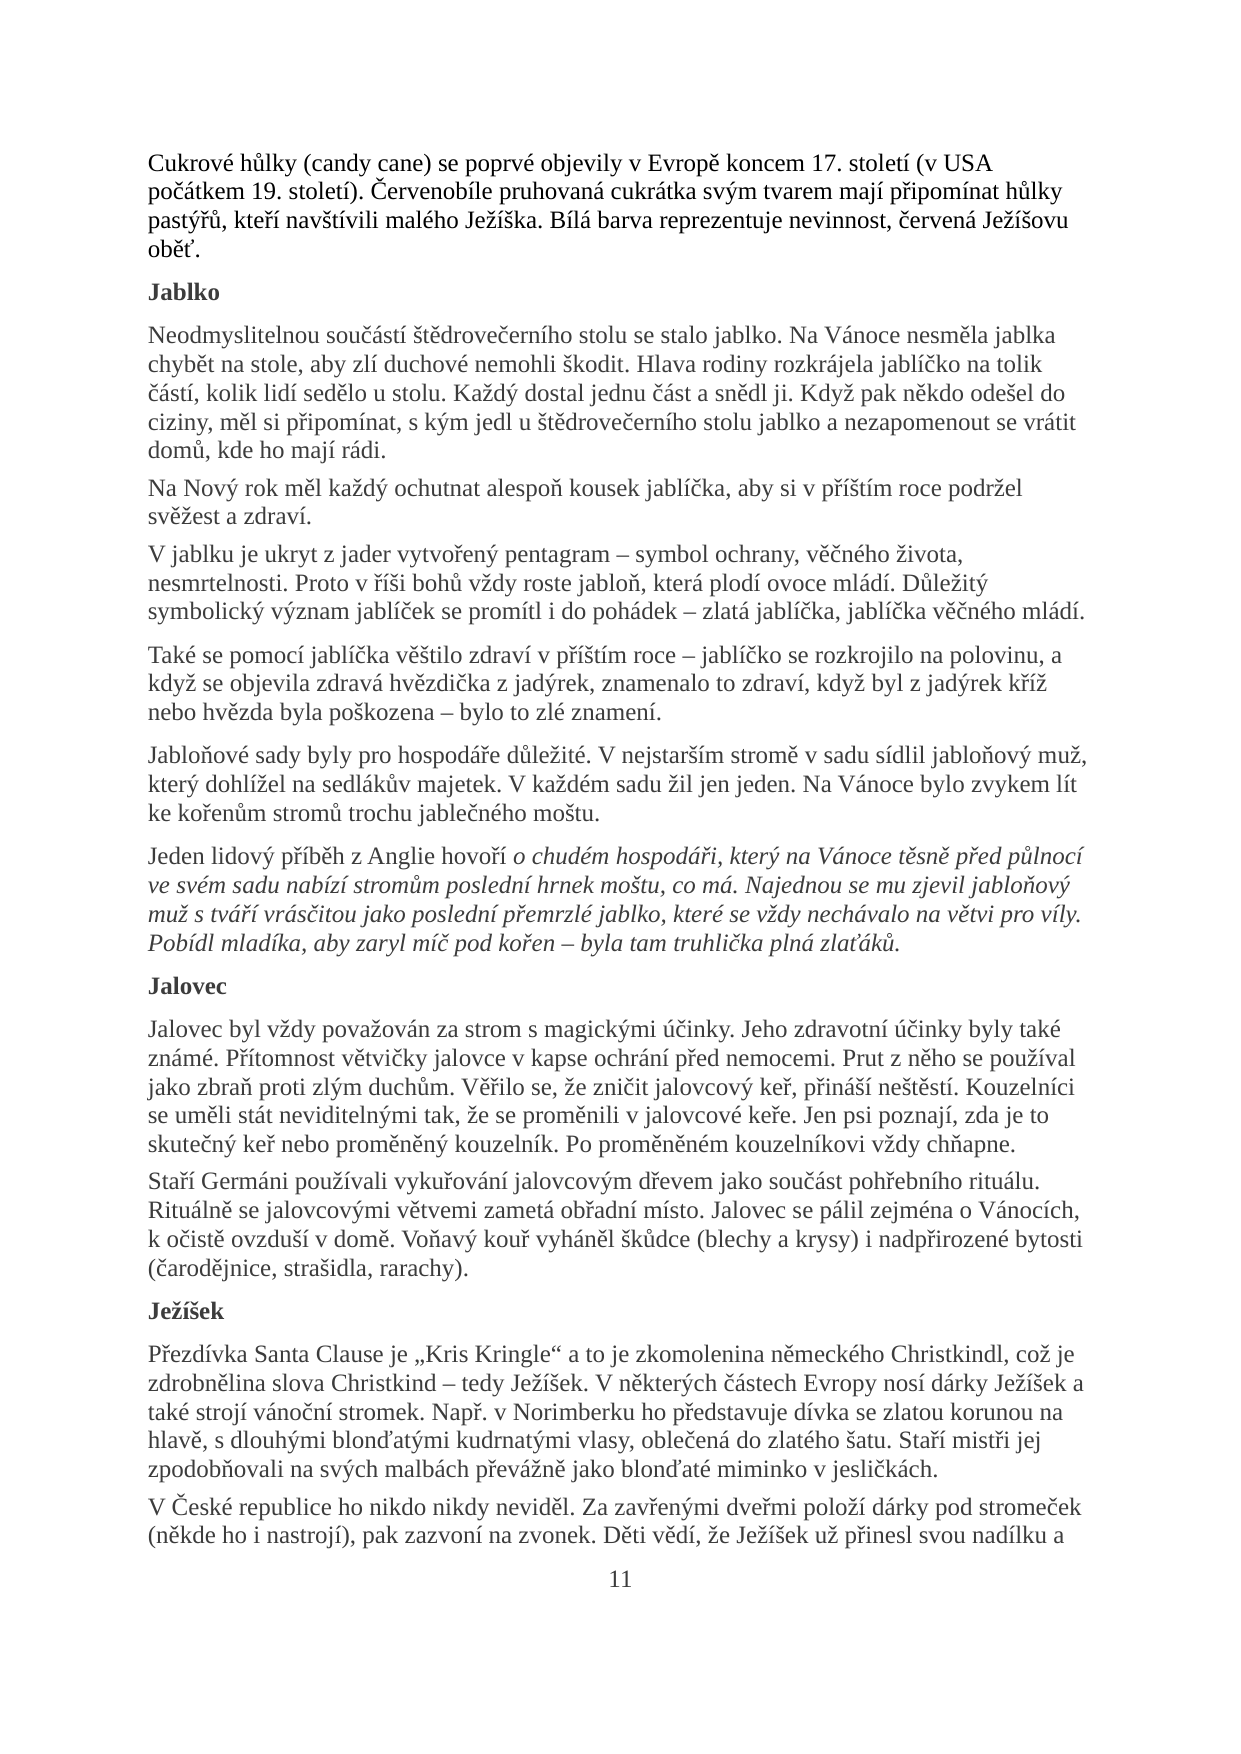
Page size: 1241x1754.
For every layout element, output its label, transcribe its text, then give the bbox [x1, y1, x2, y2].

text Jeden lidový příběh z Anglie hovoří o chudém hospodáři, který na Vánoce těsně před půlnocí ve svém sadu nabízí stromům poslední hrnek moštu, co má. Najednou se mu zjevil jabloňový muž s tváří vrásčitou jako poslední přemrzlé jablko, které se vždy nechávalo na větvi pro víly. Pobídl mladíka, aby zaryl míč pod kořen – byla tam truhlička plná zlaťáků. [148, 841, 1093, 956]
text Jalovec byl vždy považován za strom s magickými účinky. Jeho zdravotní účinky byly také známé. Přítomnost větvičky jalovce v kapse ochrání před nemocemi. Prut z něho se používal jako zbraň proti zlým duchům. Věřilo se, že zničit jalovcový keř, přináší neštěstí. Kouzelníci se uměli stát neviditelnými tak, že se proměnili v jalovcové keře. Jen psi poznají, zda je to skutečný keř nebo proměněný kouzelník. Po proměněném kouzelníkovi vždy chňapne. [148, 1014, 1093, 1158]
text Cukrové hůlky (candy cane) se poprvé objevily v Evropě koncem 17. století (v USA počátkem 19. století). Červenobíle pruhovaná cukrátka svým tvarem mají připomínat hůlky pastýřů, kteří navštívili malého Ježíška. Bílá barva reprezentuje nevinnost, červená Ježíšovu oběť. [148, 148, 1093, 263]
text Na Nový rok měl každý ochutnat alespoň kousek jablíčka, aby si v příštím roce podržel svěžest a zdraví. [148, 473, 1093, 530]
text Jalovec [148, 971, 1093, 1000]
text Jabloňové sady byly pro hospodáře důležité. V nejstarším stromě v sadu sídlil jabloňový muž, který dohlížel na sedlákův majetek. V každém sadu žil jen jeden. Na Vánoce bylo zvykem lít ke kořenům stromů trochu jablečného moštu. [148, 741, 1093, 827]
text Přezdívka Santa Clause je „Kris Kringle“ a to je zkomolenina německého Christkindl, což je zdrobnělina slova Christkind – tedy Ježíšek. V některých částech Evropy nosí dárky Ježíšek a také strojí vánoční stromek. Např. v Norimberku ho představuje dívka se zlatou korunou na hlavě, s dlouhými blonďatými kudrnatými vlasy, oblečená do zlatého šatu. Staří mistři jej zpodobňovali na svých malbách převážně jako blonďaté miminko v jesličkách. [148, 1339, 1093, 1483]
text Staří Germáni používali vykuřování jalovcovým dřevem jako součást pohřebního rituálu. Rituálně se jalovcovými větvemi zametá obřadní místo. Jalovec se pálil zejména o Vánocích, k očistě ovzduší v domě. Voňavý kouř vyháněl škůdce (blechy a krysy) i nadpřirozené bytosti (čarodějnice, strašidla, rarachy). [148, 1166, 1093, 1281]
text Ježíšek [148, 1296, 1093, 1325]
text 11 [148, 1564, 1093, 1592]
text Jablko [148, 277, 1093, 306]
text V České republice ho nikdo nikdy neviděl. Za zavřenými dveřmi položí dárky pod stromeček (někde ho i nastrojí), pak zazvoní na zvonek. Děti vědí, že Ježíšek už přinesl svou nadílku a [148, 1492, 1093, 1549]
text V jablku je ukryt z jader vytvořený pentagram – symbol ochrany, věčného života, nesmrtelnosti. Proto v říši bohů vždy roste jabloň, která plodí ovoce mládí. Důležitý symbolický význam jablíček se promítl i do pohádek – zlatá jablíčka, jablíčka věčného mládí. [148, 539, 1093, 625]
text Neodmyslitelnou součástí štědrovečerního stolu se stalo jablko. Na Vánoce nesměla jablka chybět na stole, aby zlí duchové nemohli škodit. Hlava rodiny rozkrájela jablíčko na tolik částí, kolik lidí sedělo u stolu. Každý dostal jednu část a snědl ji. Když pak někdo odešel do ciziny, měl si připomínat, s kým jedl u štědrovečerního stolu jablko a nezapomenout se vrátit domů, kde ho mají rádi. [148, 320, 1093, 464]
text Také se pomocí jablíčka věštilo zdraví v příštím roce – jablíčko se rozkrojilo na polovinu, a když se objevila zdravá hvězdička z jadýrek, znamenalo to zdraví, když byl z jadýrek kříž nebo hvězda byla poškozena – bylo to zlé znamení. [148, 640, 1093, 726]
